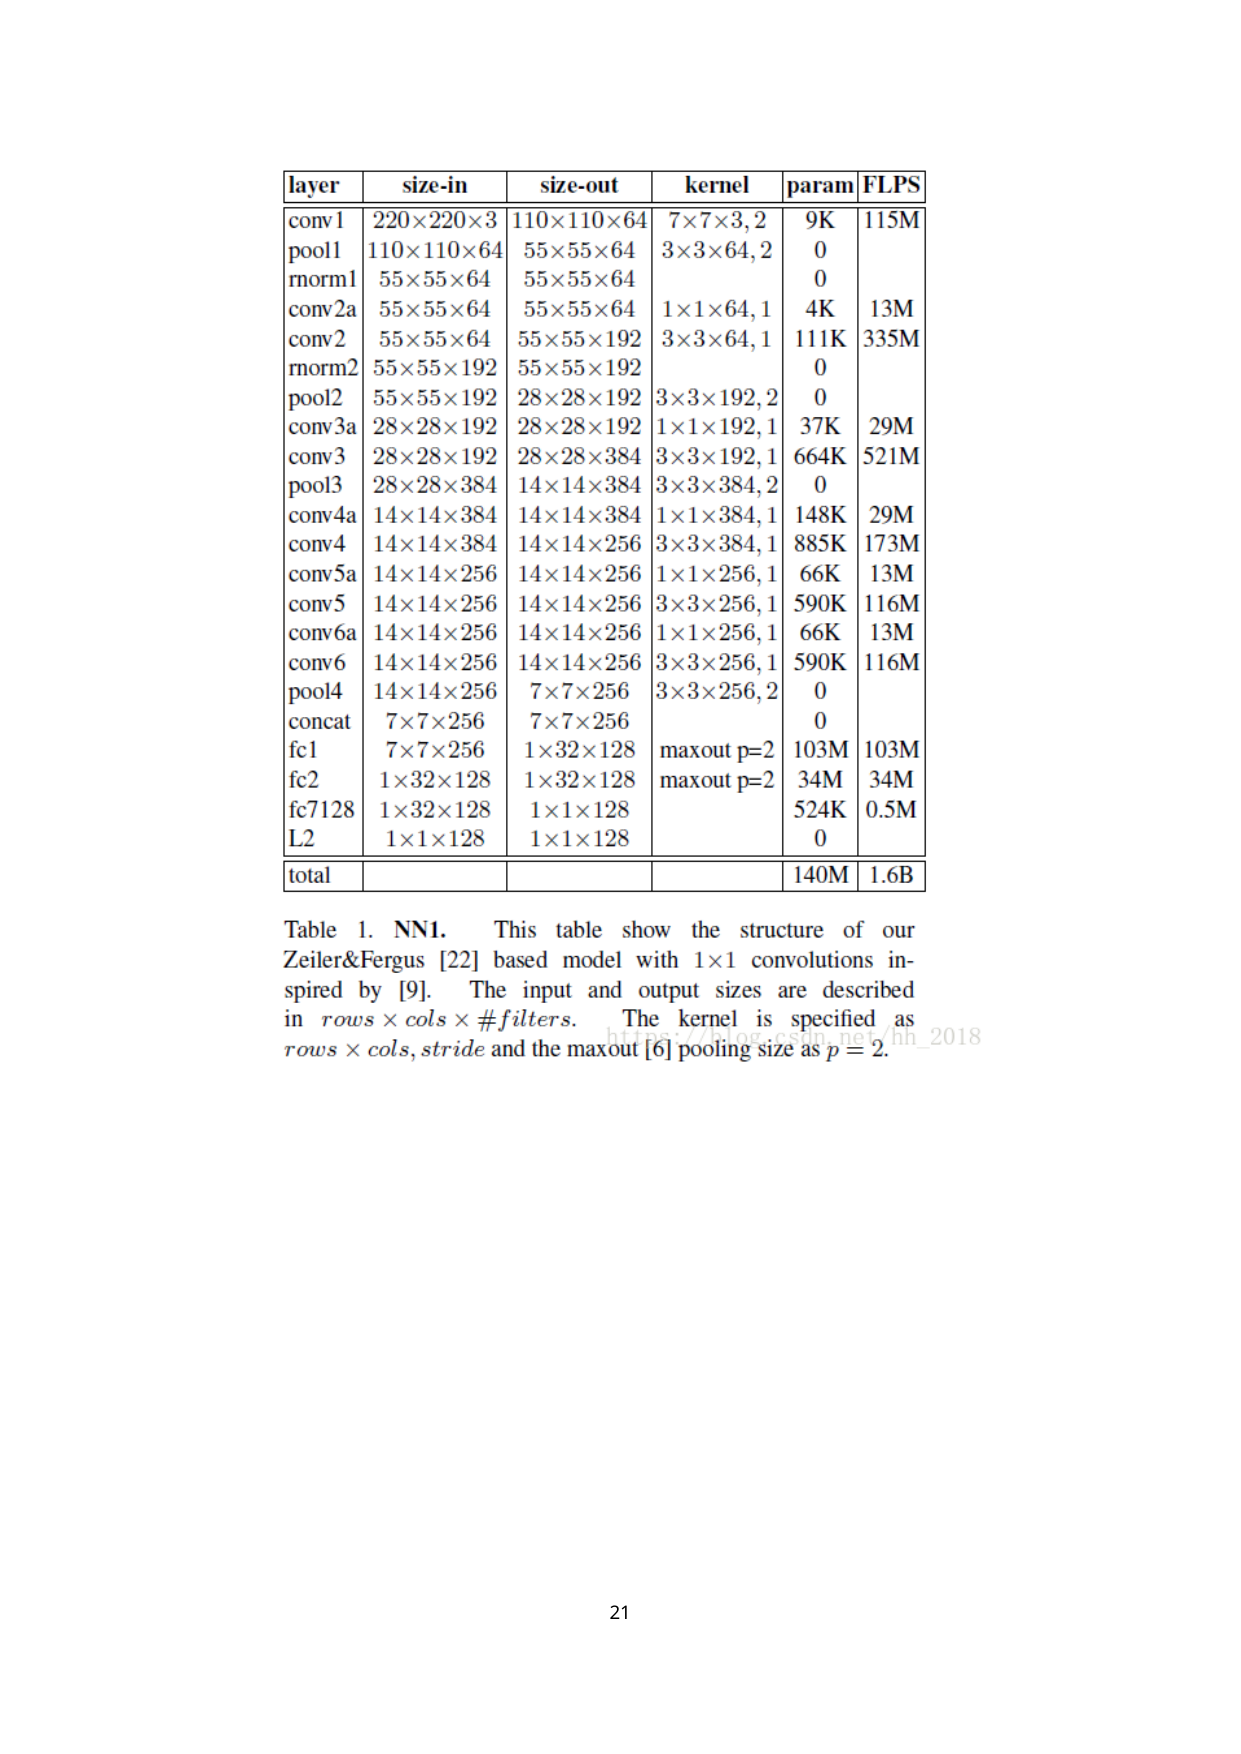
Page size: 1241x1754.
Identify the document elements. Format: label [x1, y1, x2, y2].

picture [255, 160, 985, 1063]
